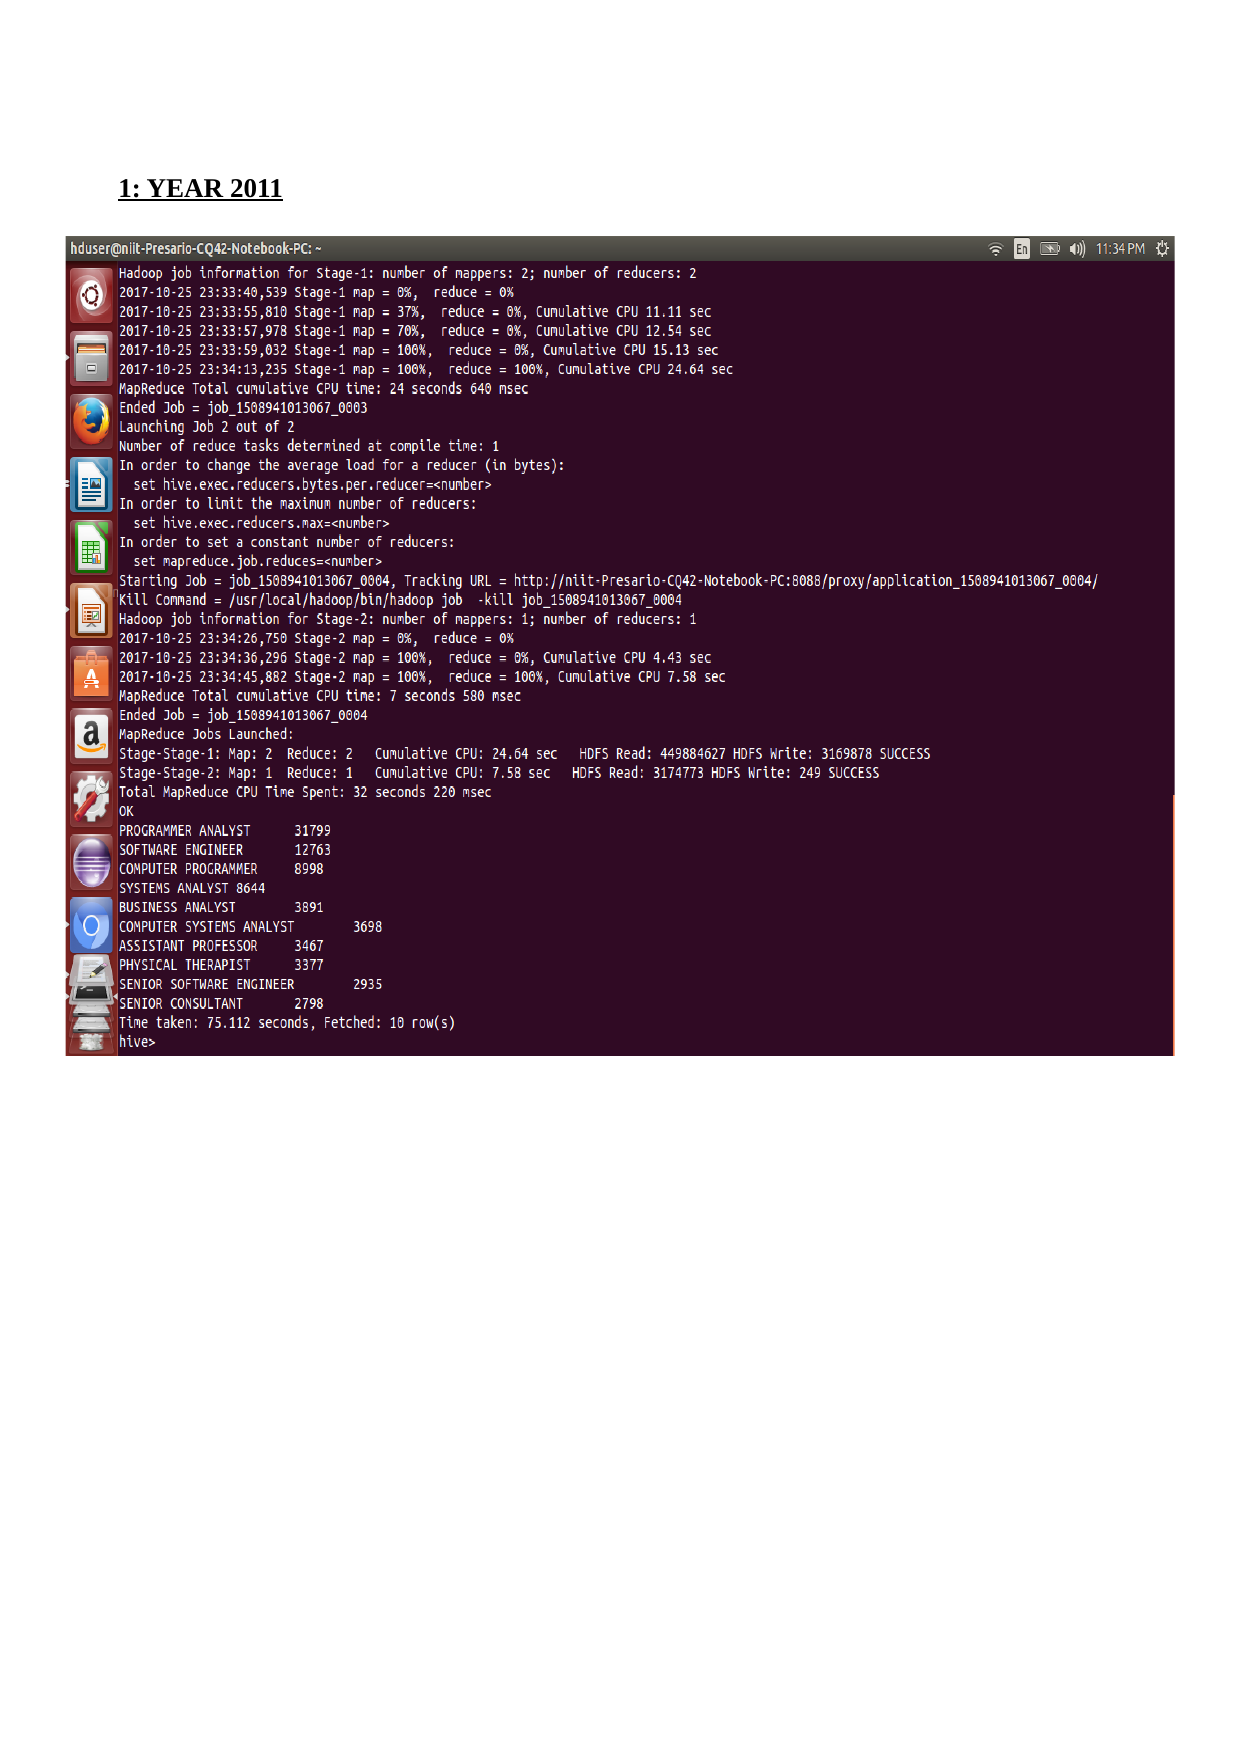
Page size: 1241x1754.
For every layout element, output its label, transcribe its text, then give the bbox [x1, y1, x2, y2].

picture [65, 236, 1175, 1056]
text 1: YEAR 2011 [118, 172, 1122, 203]
